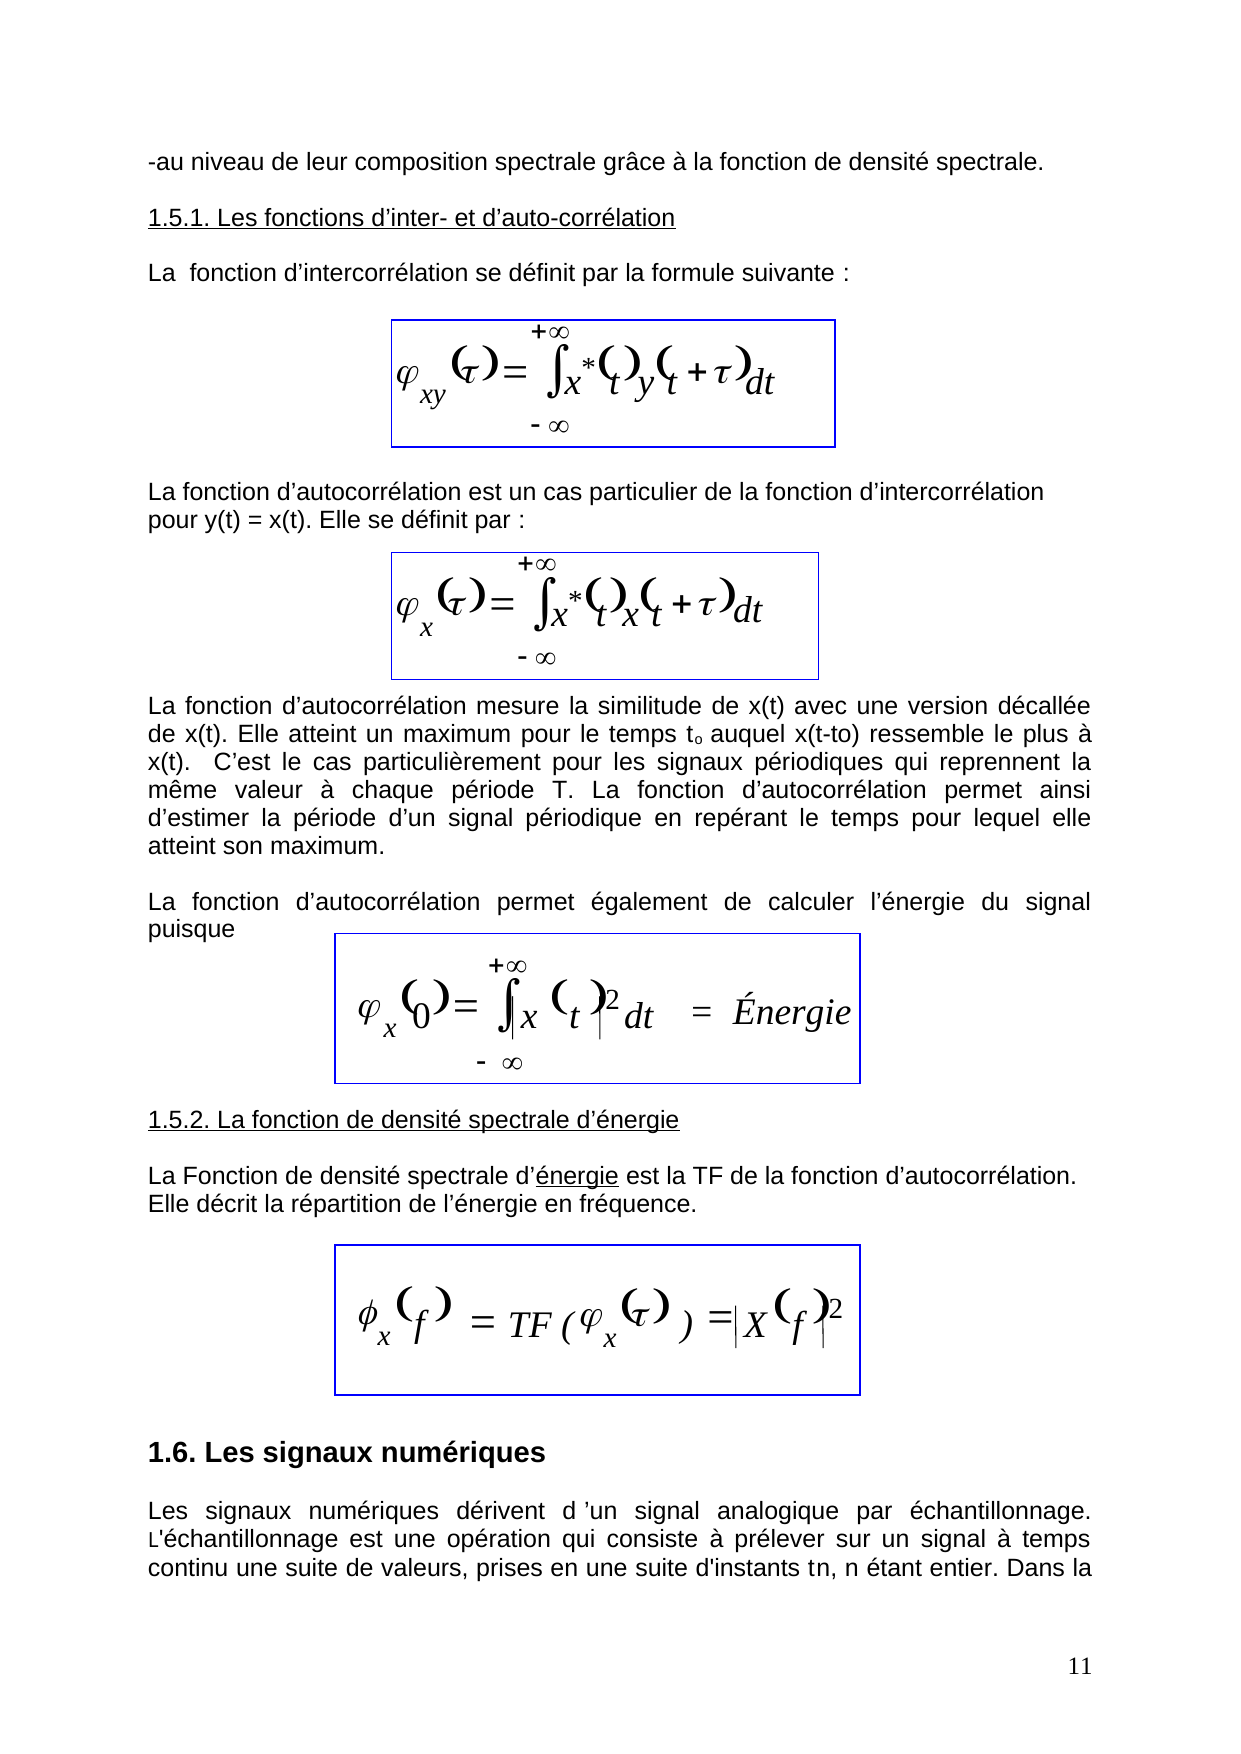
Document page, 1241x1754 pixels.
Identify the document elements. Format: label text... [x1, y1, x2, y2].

text  [437, 579, 447, 623]
text x [551, 593, 571, 635]
text  [813, 1290, 823, 1333]
text x [377, 1319, 393, 1352]
text  [663, 347, 674, 374]
subtitle 1.5.2. La fonction de densité spectrale d’énergie [148, 1106, 1092, 1134]
text La Fonction de densité spectrale d’énergie est la TF de la fonction d’autocorrélation. Elle décrit la répartition de l’énergie en fréquence. [148, 1162, 1092, 1218]
text -au niveau de leur composition spectrale grâce à la fonction de densité spectrale. [148, 148, 1092, 176]
text  [548, 320, 570, 346]
text  [577, 1300, 603, 1334]
text  [468, 579, 487, 623]
text  [355, 991, 381, 1025]
text  [481, 347, 500, 391]
text  [468, 1308, 498, 1342]
text 0 [412, 995, 431, 1037]
text  [500, 357, 530, 391]
text  [605, 347, 616, 375]
text  [394, 357, 419, 391]
text  [773, 1290, 792, 1333]
text f [418, 1311, 428, 1344]
text  [597, 981, 608, 990]
text f [792, 1312, 806, 1346]
text  [534, 552, 557, 579]
text x [603, 1321, 619, 1353]
text = Énergie [689, 991, 855, 1033]
text  [647, 579, 658, 607]
text  [820, 1290, 831, 1299]
text  [487, 589, 517, 623]
text dt [624, 995, 686, 1037]
text  [652, 1290, 671, 1334]
text x [526, 995, 541, 1037]
text  [655, 347, 666, 361]
text Les signaux numériques dérivent d ’un signal analogique par échantillonnage. L'échantillonnage est une opération qui consiste à prélever sur un signal à temps continu une suite de valeurs, prises en une suite d'instants tn, n étant entier. Dans la [148, 1497, 1092, 1581]
text  [657, 368, 666, 391]
text  [476, 1051, 486, 1077]
text TF ( [508, 1304, 577, 1346]
text  [444, 579, 455, 604]
text dt [733, 589, 766, 631]
text  [541, 350, 575, 403]
text  [530, 414, 540, 441]
text  [642, 603, 651, 623]
text  [671, 589, 692, 623]
text 2 [605, 983, 620, 1015]
text  [517, 647, 527, 673]
text  [395, 1288, 413, 1332]
text  [742, 347, 753, 361]
text t [569, 995, 583, 1037]
text f [414, 1303, 428, 1343]
text x [383, 1012, 399, 1044]
text  [434, 1288, 453, 1332]
text  [505, 954, 527, 980]
text  [598, 347, 609, 391]
text  [601, 1004, 608, 1025]
text ) [680, 1303, 696, 1344]
text f [792, 1304, 806, 1344]
text  [696, 589, 715, 623]
text  [584, 579, 596, 623]
text  [458, 357, 478, 391]
text  [609, 579, 622, 623]
text x [420, 610, 435, 642]
text xy [420, 378, 448, 410]
text  [451, 991, 481, 1025]
text  [530, 320, 547, 346]
text  [628, 1290, 639, 1312]
text La fonction d’autocorrélation permet également de calculer l’énergie du signal puisque [148, 887, 1092, 943]
text  [639, 579, 650, 593]
text y [637, 361, 657, 403]
text dt [745, 361, 778, 403]
text  [548, 414, 570, 441]
text * [568, 584, 583, 616]
text  [432, 981, 451, 1025]
text  [620, 1290, 631, 1334]
text 2 [828, 1292, 843, 1324]
text  [617, 579, 628, 593]
subtitle 1.5.1. Les fonctions d’inter- et d’auto-corrélation [148, 203, 1092, 231]
text t [596, 593, 609, 635]
text  [734, 347, 745, 391]
text  [446, 589, 465, 623]
text  [534, 647, 556, 673]
text  [517, 552, 534, 579]
text  [394, 589, 419, 623]
text t [666, 361, 680, 403]
text * [581, 352, 596, 384]
subtitle 1.6. Les signaux numériques [148, 1436, 1092, 1469]
text  [719, 579, 733, 623]
text  [492, 984, 526, 1037]
text X [744, 1304, 770, 1346]
text  [488, 954, 505, 980]
text  [400, 981, 412, 1025]
text x [564, 361, 584, 403]
text  [592, 579, 603, 607]
text  [629, 1300, 648, 1334]
text  [408, 981, 419, 1009]
text  [450, 347, 461, 391]
text  [356, 1298, 378, 1333]
text t [609, 361, 623, 403]
text  [550, 981, 568, 1025]
text  [528, 583, 562, 636]
text  [705, 1303, 735, 1337]
text La fonction d’intercorrélation se définit par la formule suivante : [148, 259, 1092, 287]
text  [631, 347, 642, 361]
text  [726, 579, 737, 589]
text  [458, 347, 469, 357]
text t [651, 593, 665, 635]
text La fonction d’autocorrélation mesure la similitude de x(t) avec une version décallée de x(t). Elle atteint un maximum pour le temps to auquel x(t-to) ressemble le plus à x(t). C’est le cas particulièrement pour les signaux périodiques qui reprennent la même valeur à chaque période T. La fonction d’autocorrélation permet ainsi d’estimer la période d’un signal périodique en repérant le temps pour lequel elle atteint son maximum. [148, 692, 1092, 859]
text x [622, 593, 642, 635]
text  [589, 981, 600, 1025]
text  [711, 357, 731, 391]
text  [501, 1051, 523, 1077]
text  [686, 357, 708, 391]
text La fonction d’autocorrélation est un cas particulier de la fonction d’intercorrélation pour y(t) = x(t). Elle se définit par : [148, 478, 1092, 534]
text  [623, 347, 637, 391]
text  [824, 1313, 831, 1333]
